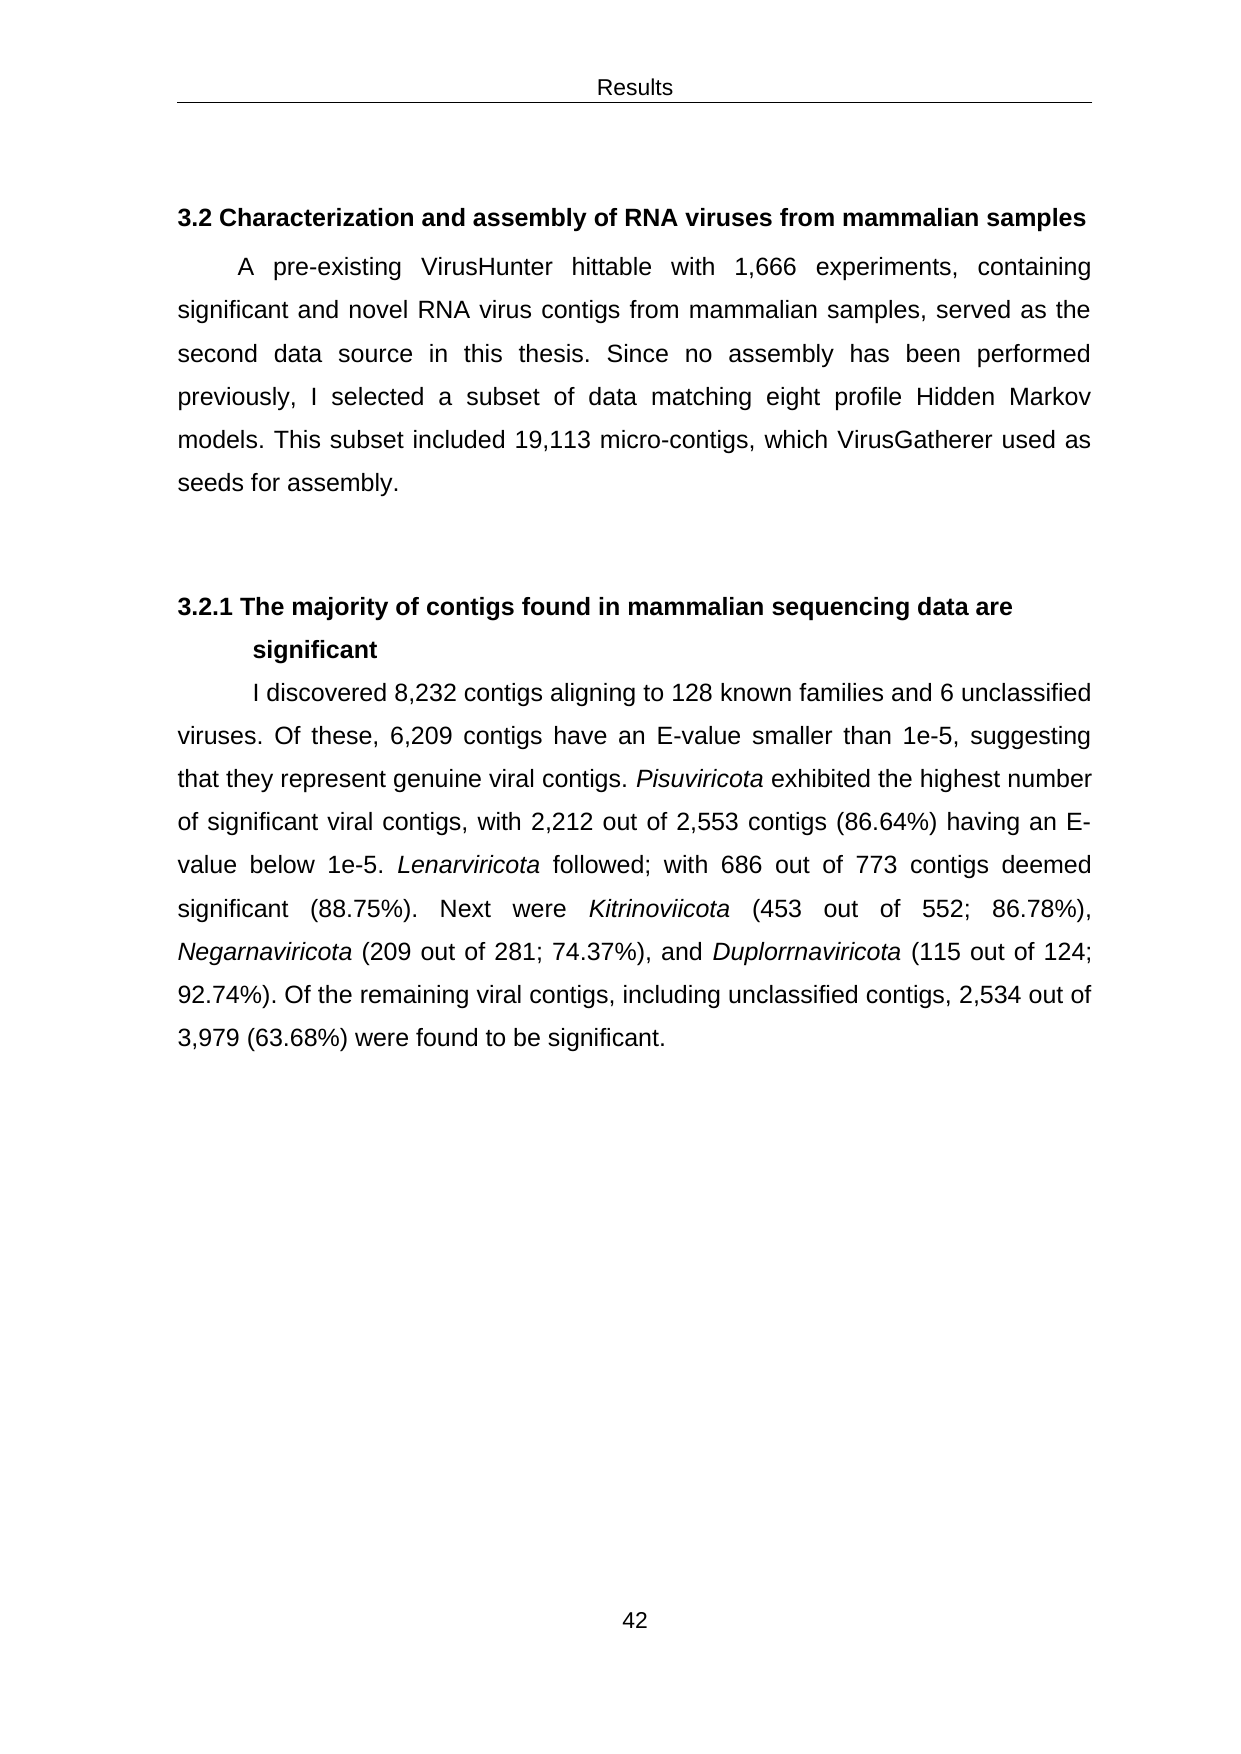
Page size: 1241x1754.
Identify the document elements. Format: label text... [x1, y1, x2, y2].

subtitle 3.2 Characterization and assembly of RNA viruses from mammalian samples [177, 203, 1092, 232]
text A pre-existing VirusHunter hittable with 1,666 experiments, containing significant and novel RNA virus contigs from mammalian samples, served as the second data source in this thesis. Since no assembly has been performed previously, I selected a subset of data matching eight profile Hidden Markov models. This subset included 19,113 micro-contigs, which VirusGatherer used as seeds for assembly. [177, 252, 1092, 497]
text I discovered 8,232 contigs aligning to 128 known families and 6 unclassified viruses. Of these, 6,209 contigs have an E-value smaller than 1e-5, suggesting that they represent genuine viral contigs. Pisuviricota exhibited the highest number of significant viral contigs, with 2,212 out of 2,553 contigs (86.64%) having an E-value below 1e-5. Lenarviricota followed; with 686 out of 773 contigs deemed significant (88.75%). Next were Kitrinoviicota (453 out of 552; 86.78%), Negarnaviricota (209 out of 281; 74.37%), and Duplorrnaviricota (115 out of 124; 92.74%). Of the remaining viral contigs, including unclassified contigs, 2,534 out of 3,979 (63.68%) were found to be significant. [177, 678, 1092, 1052]
subtitle 3.2.1 The majority of contigs found in mammalian sequencing data are significant [177, 592, 1092, 663]
